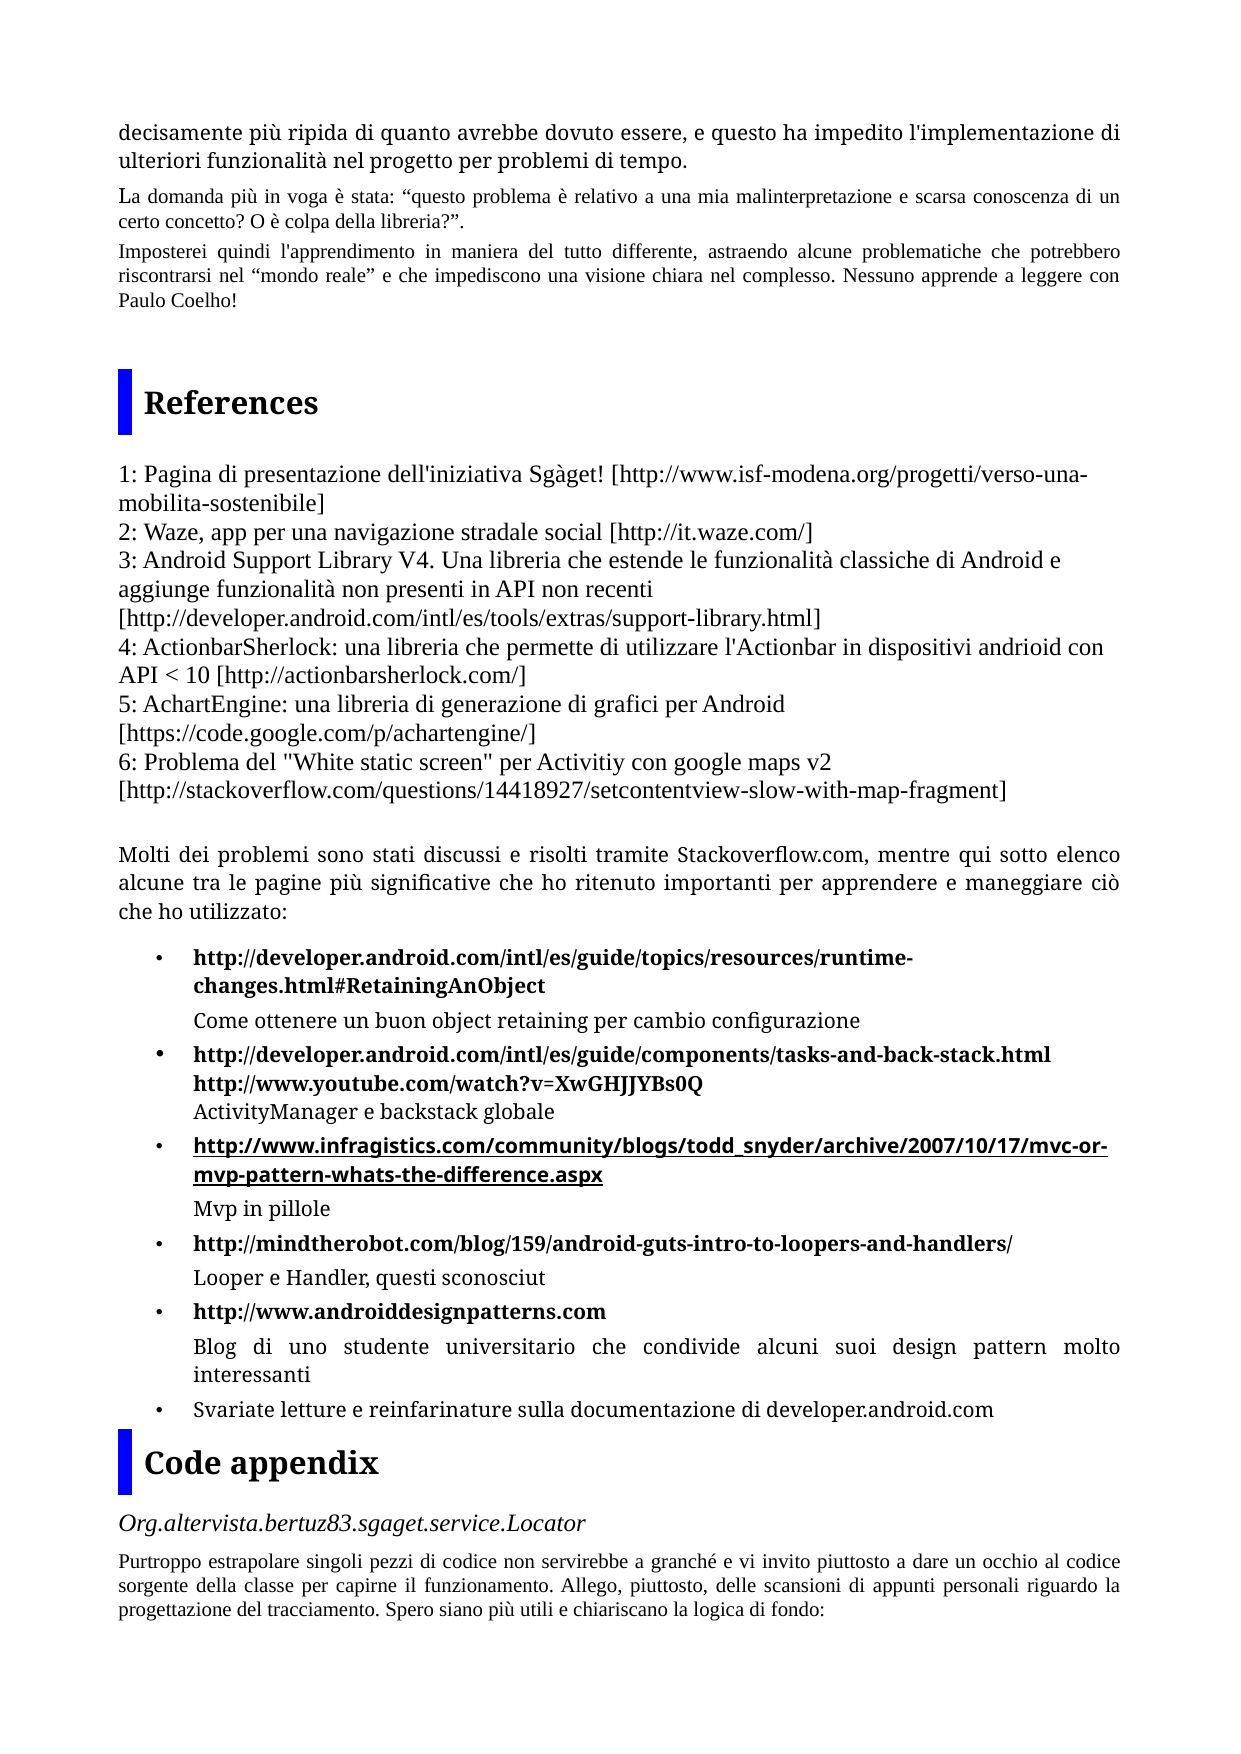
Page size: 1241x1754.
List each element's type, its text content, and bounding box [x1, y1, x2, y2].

list http://www.androiddesignpatterns.com [156, 1297, 1122, 1326]
text 4: ActionbarSherlock: una libreria che permette di utilizzare l'Actionbar in dispositivi andrioid con API < 10 [http://actionbarsherlock.com/] [118, 632, 1122, 689]
text decisamente più ripida di quanto avrebbe dovuto essere, e questo ha impedito l'implementazione di ulteriori funzionalità nel progetto per problemi di tempo. [118, 118, 1122, 175]
list Looper e Handler, questi sconosciut [156, 1263, 1122, 1292]
subtitle Org.altervista.bertuz83.sgaget.service.Locator [118, 1508, 1122, 1537]
table_header References [132, 369, 649, 435]
list Blog di uno studente universitario che condivide alcuni suoi design pattern molto interessanti [156, 1332, 1122, 1389]
text 1: Pagina di presentazione dell'iniziativa Sgàget! [http://www.isf-modena.org/progetti/verso-una-mobilita-sostenibile] [118, 459, 1122, 517]
list http://www.youtube.com/watch?v=XwGHJJYBs0Q [156, 1069, 1122, 1097]
list Come ottenere un buon object retaining per cambio configurazione [156, 1006, 1122, 1034]
text 6: Problema del "White static screen" per Activitiy con google maps v2 [http://stackoverflow.com/questions/14418927/setcontentview-slow-with-map-fragment] [118, 747, 1122, 804]
list http://developer.android.com/intl/es/guide/components/tasks-and-back-stack.html [156, 1040, 1122, 1069]
list http://developer.android.com/intl/es/guide/topics/resources/runtime-changes.html#RetainingAnObject [156, 943, 1122, 1000]
text Purtroppo estrapolare singoli pezzi di codice non servirebbe a granché e vi invito piuttosto a dare un occhio al codice sorgente della classe per capirne il funzionamento. Allego, piuttosto, delle scansioni di appunti personali riguardo la progettazione del tracciamento. Spero siano più utili e chiariscano la logica di fondo: [118, 1549, 1122, 1621]
list Mvp in pillole [156, 1194, 1122, 1223]
list ActivityManager e backstack globale [156, 1097, 1122, 1126]
list Svariate letture e reinfarinature sulla documentazione di developer.android.com [156, 1395, 1122, 1423]
table_header [118, 1429, 132, 1495]
text La domanda più in voga è stata: “questo problema è relativo a una mia malinterpretazione e scarsa conoscenza di un certo concetto? O è colpa della libreria?”. [118, 181, 1122, 233]
text 2: Waze, app per una navigazione stradale social [http://it.waze.com/] [118, 517, 1122, 546]
list http://www.infragistics.com/community/blogs/todd_snyder/archive/2007/10/17/mvc-or-mvp-pattern-whats-the-difference.aspx [156, 1132, 1122, 1188]
list http://mindtherobot.com/blog/159/android-guts-intro-to-loopers-and-handlers/ [156, 1229, 1122, 1257]
text Imposterei quindi l'apprendimento in maniera del tutto differente, astraendo alcune problematiche che potrebbero riscontrarsi nel “mondo reale” e che impediscono una visione chiara nel complesso. Nessuno apprende a leggere con Paulo Coelho! [118, 239, 1122, 312]
table_header [118, 369, 132, 435]
text Molti dei problemi sono stati discussi e risolti tramite Stackoverflow.com, mentre qui sotto elenco alcune tra le pagine più significative che ho ritenuto importanti per apprendere e maneggiare ciò che ho utilizzato: [118, 840, 1122, 925]
table_header Code appendix [132, 1429, 649, 1495]
text 5: AchartEngine: una libreria di generazione di grafici per Android [https://code.google.com/p/achartengine/] [118, 689, 1122, 747]
text 3: Android Support Library V4. Una libreria che estende le funzionalità classiche di Android e aggiunge funzionalità non presenti in API non recenti [http://developer.android.com/intl/es/tools/extras/support-library.html] [118, 546, 1122, 632]
